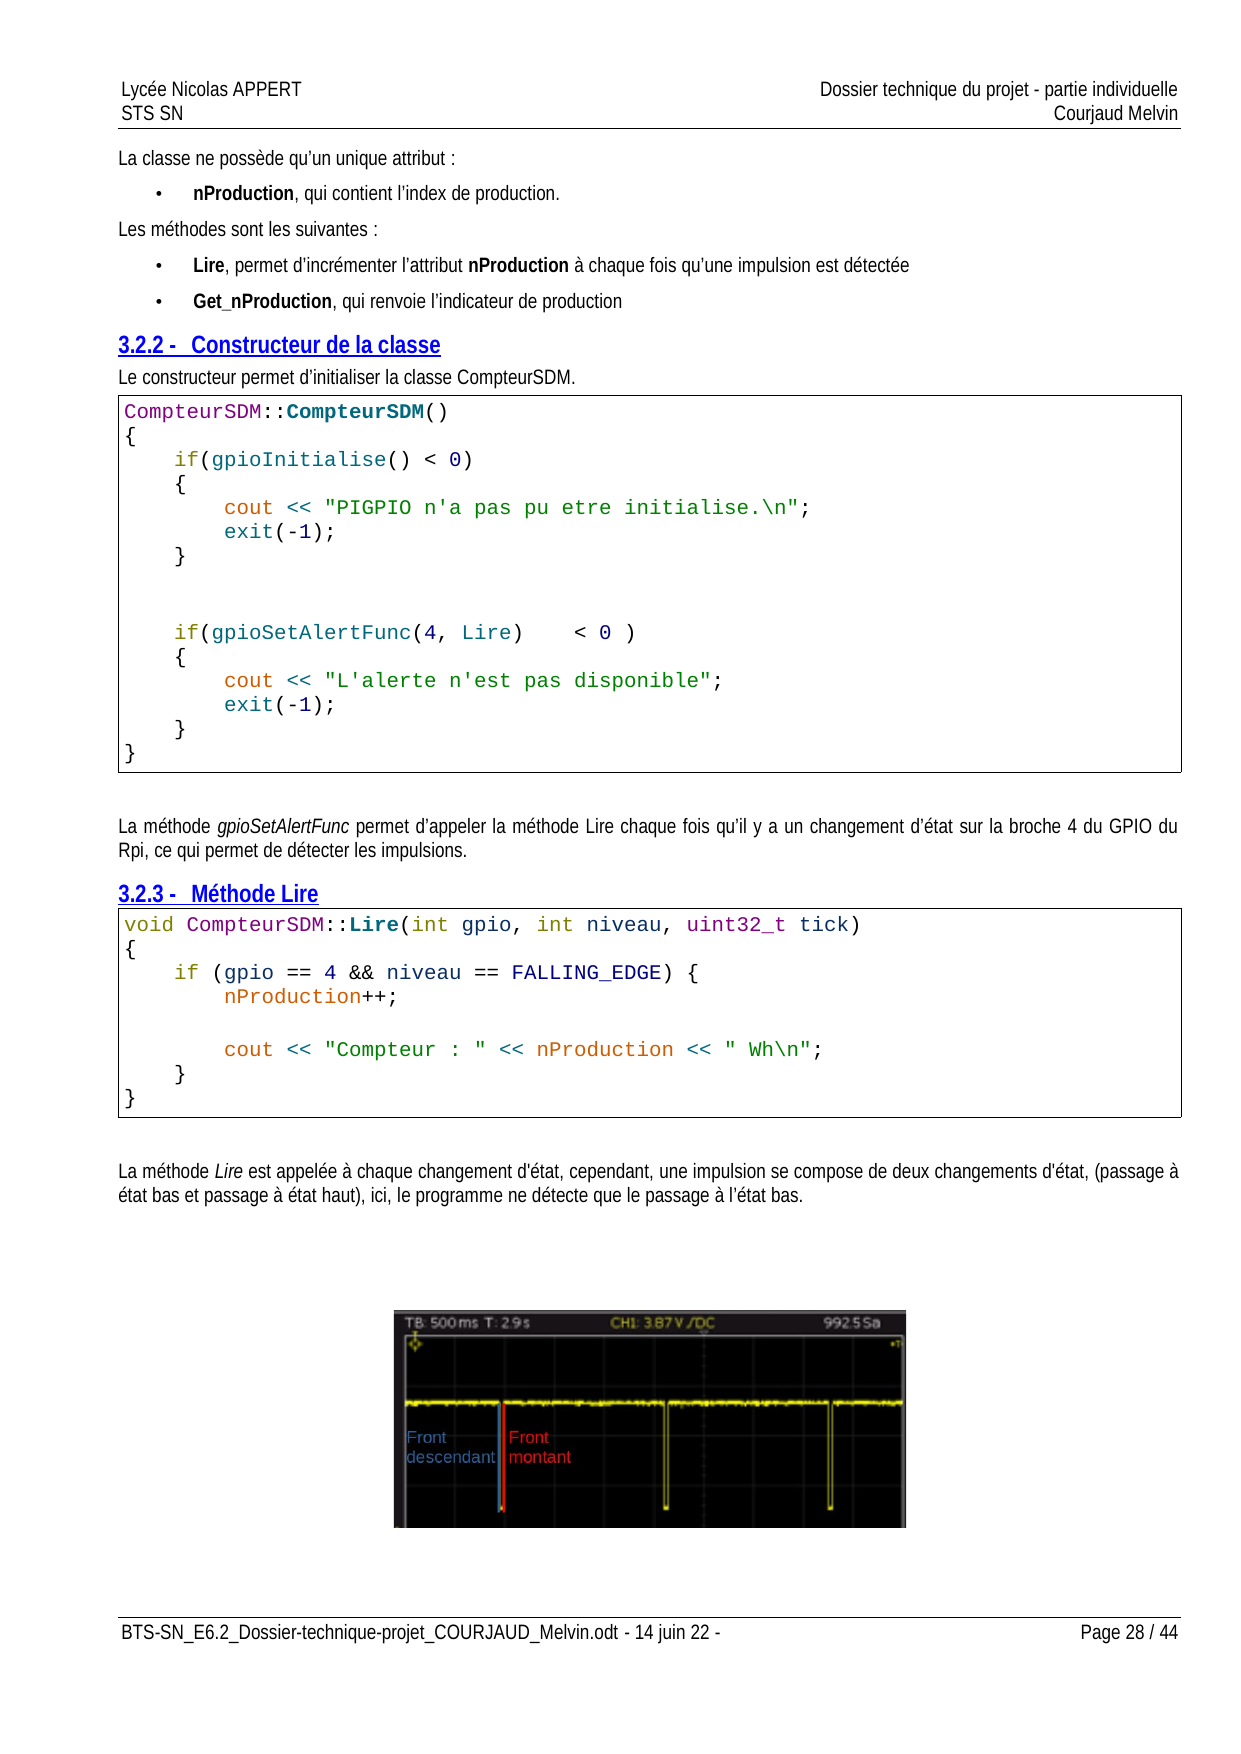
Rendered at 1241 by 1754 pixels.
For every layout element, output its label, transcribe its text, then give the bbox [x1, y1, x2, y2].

text La classe ne possède qu’un unique attribut : [118, 145, 1181, 169]
subtitle Constructeur de la classe [118, 330, 1181, 359]
list nProduction, qui contient l’index de production. [156, 181, 1181, 205]
list Lire, permet d’incrémenter l’attribut nProduction à chaque fois qu’une impulsion est détectée [156, 253, 1181, 277]
table_header void CompteurSDM::Lire(int gpio, int niveau, uint32_t tick) { if (gpio == 4 && niveau == FALLING_EDGE) { nProduction++; cout << "Compteur : " << nProduction << " Wh\n"; } } [119, 909, 1181, 1117]
text La méthode gpioSetAlertFunc permet d’appeler la méthode Lire chaque fois qu’il y a un changement d’état sur la broche 4 du GPIO du Rpi, ce qui permet de détecter les impulsions. [118, 813, 1181, 861]
text La méthode Lire est appelée à chaque changement d'état, cependant, une impulsion se compose de deux changements d'état, (passage à état bas et passage à état haut), ici, le programme ne détecte que le passage à l’état bas. [118, 1159, 1181, 1207]
subtitle Méthode Lire [118, 879, 1181, 908]
text Le constructeur permet d’initialiser la classe CompteurSDM. [118, 365, 1181, 389]
list Get_nProduction, qui renvoie l’indicateur de production [156, 289, 1181, 313]
text Les méthodes sont les suivantes : [118, 217, 1181, 241]
picture [393, 1310, 907, 1528]
table_header CompteurSDM::CompteurSDM() { if(gpioInitialise() < 0) { cout << "PIGPIO n'a pas pu etre initialise.\n"; exit(-1); } if(gpioSetAlertFunc(4, Lire) < 0 ) { cout << "L'alerte n'est pas disponible"; exit(-1); } } [119, 396, 1181, 772]
